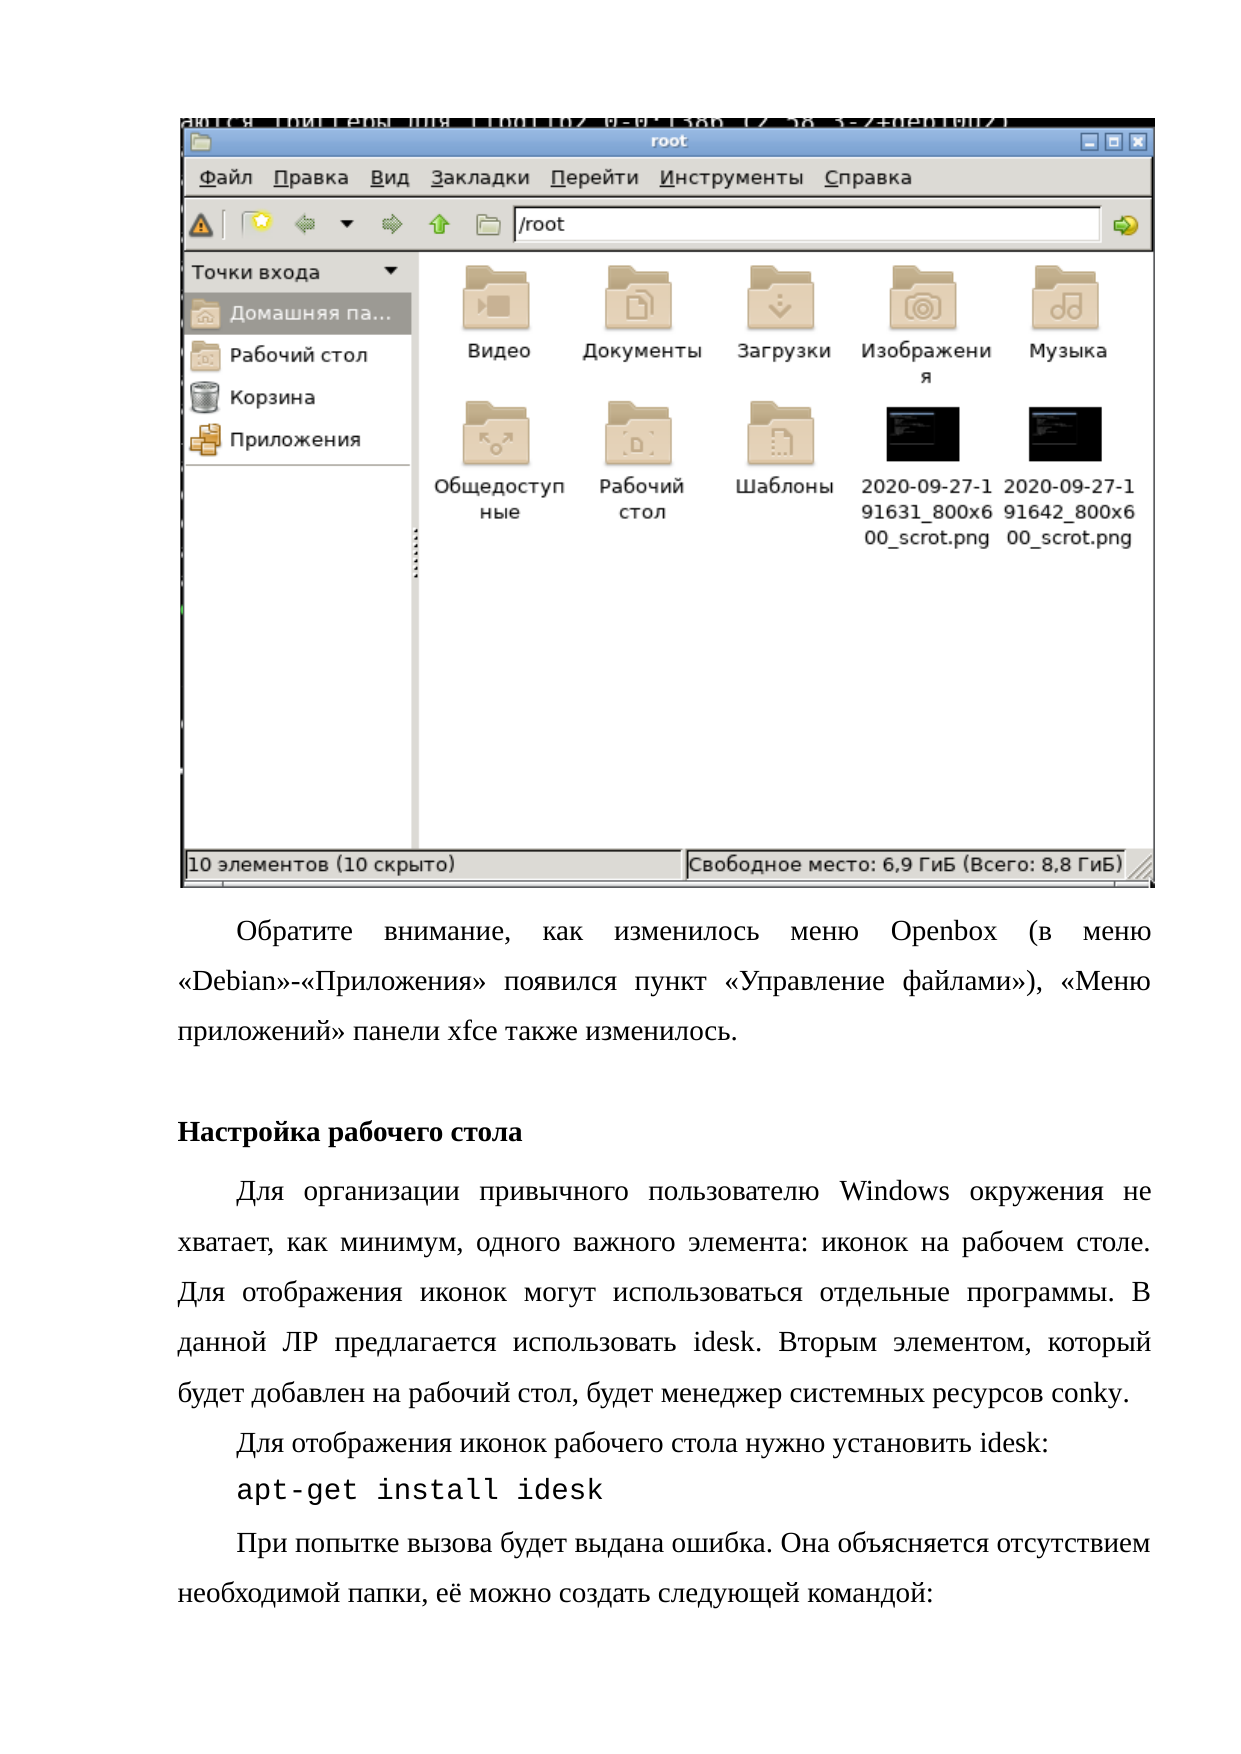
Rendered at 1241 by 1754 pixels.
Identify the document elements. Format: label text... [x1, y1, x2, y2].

text apt-get install idesk [177, 1475, 1152, 1508]
text Настройка рабочего стола [177, 1114, 1152, 1148]
text Для организации привычного пользователю Windows окружения не хватает, как минимум, одного важного элемента: иконок на рабочем столе. Для отображения иконок могут использоваться отдельные программы. В данной ЛР предлагается использовать idesk. Вторым элементом, который будет добавлен на рабочий стол, будет менеджер системных ресурсов conky. [177, 1173, 1152, 1408]
text Обратите внимание, как изменилось меню Openbox (в меню «Debian»-«Приложения» появился пункт «Управление файлами»), «Меню приложений» панели xfce также изменилось. [177, 913, 1152, 1047]
text Для отображения иконок рабочего стола нужно установить idesk: [177, 1425, 1152, 1459]
picture [180, 118, 1155, 888]
text При попытке вызова будет выдана ошибка. Она объясняется отсутствием необходимой папки, её можно создать следующей командой: [177, 1525, 1152, 1609]
